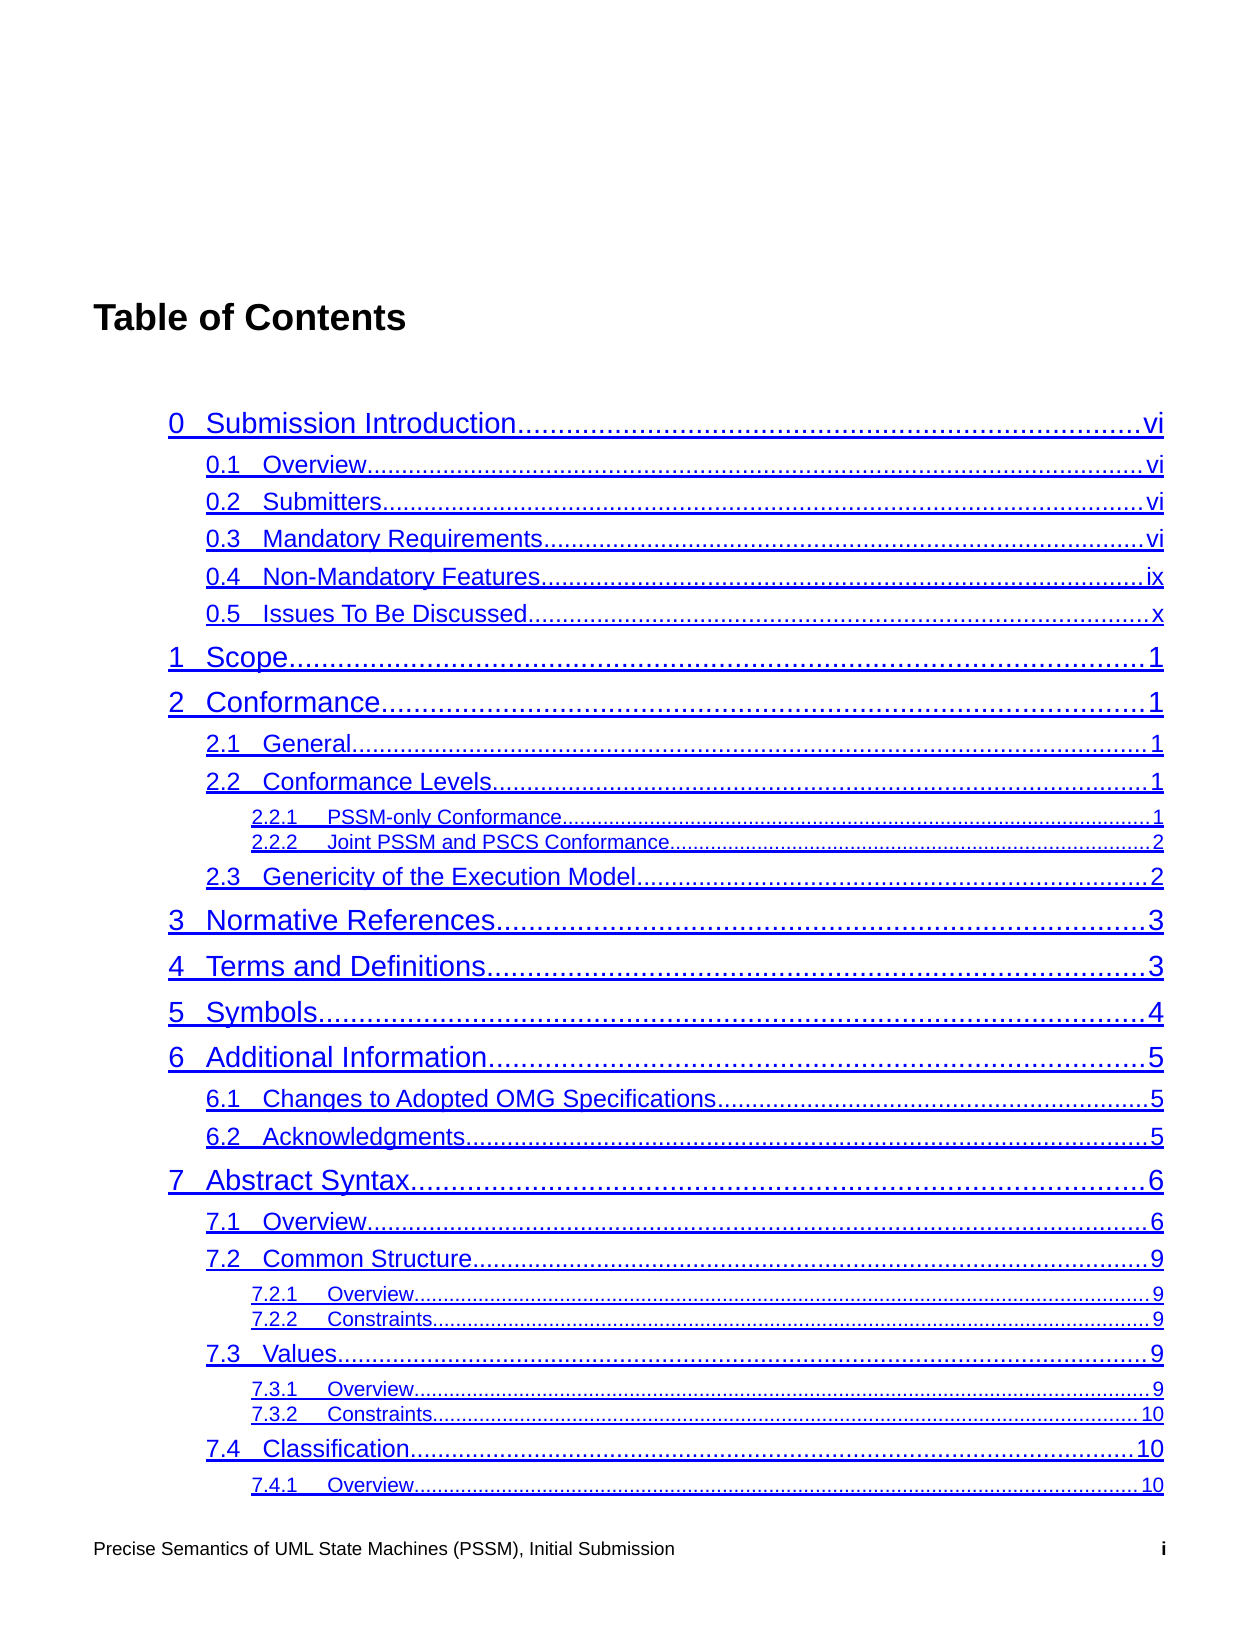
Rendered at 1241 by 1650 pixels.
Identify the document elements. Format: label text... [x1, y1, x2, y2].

text 6.1 Changes to Adopted OMG Specifications 5 [206, 1084, 1164, 1109]
text 7.2.2 Constraints 9 [251, 1306, 1164, 1328]
text 6.2 Acknowledgments 5 [206, 1121, 1164, 1146]
text 7.3.1 Overview 9 [251, 1376, 1164, 1398]
text 7.1 Overview 6 [206, 1206, 1164, 1231]
text 0.2 Submitters vi [206, 487, 1164, 512]
text 1 Scope 1 [168, 638, 1164, 669]
text 2.2.1 PSSM-only Conformance 1 [251, 803, 1164, 825]
text 7.3.2 Constraints 10 [251, 1401, 1164, 1423]
text 6 Additional Information 5 [168, 1038, 1164, 1070]
subtitle Table of Contents [93, 295, 1164, 338]
text 0.4 Non-Mandatory Features ix [206, 561, 1164, 586]
text 0.5 Issues To Be Discussed x [206, 598, 1164, 624]
text 2.2 Conformance Levels 1 [206, 766, 1164, 791]
text 2 Conformance 1 [168, 683, 1164, 715]
text 7.4.1 Overview 10 [251, 1471, 1164, 1493]
text 4 Terms and Definitions 3 [168, 947, 1164, 978]
text 5 Symbols 4 [168, 993, 1164, 1024]
text 7.2 Common Structure 9 [206, 1243, 1164, 1269]
text 2.2.2 Joint PSSM and PSCS Conformance 2 [251, 828, 1164, 850]
text 7.3 Values 9 [206, 1339, 1164, 1364]
text 2.3 Genericity of the Execution Model 2 [206, 862, 1164, 887]
text 7 Abstract Syntax 6 [168, 1161, 1164, 1192]
text 7.4 Classification 10 [206, 1434, 1164, 1459]
text 2.1 General 1 [206, 729, 1164, 754]
text 7.2.1 Overview 9 [251, 1281, 1164, 1303]
text 3 Normative References 3 [168, 901, 1164, 932]
text 0.3 Mandatory Requirements vi [206, 524, 1164, 549]
text 0 Submission Introduction vi [168, 404, 1164, 436]
text 0.1 Overview vi [206, 450, 1164, 475]
